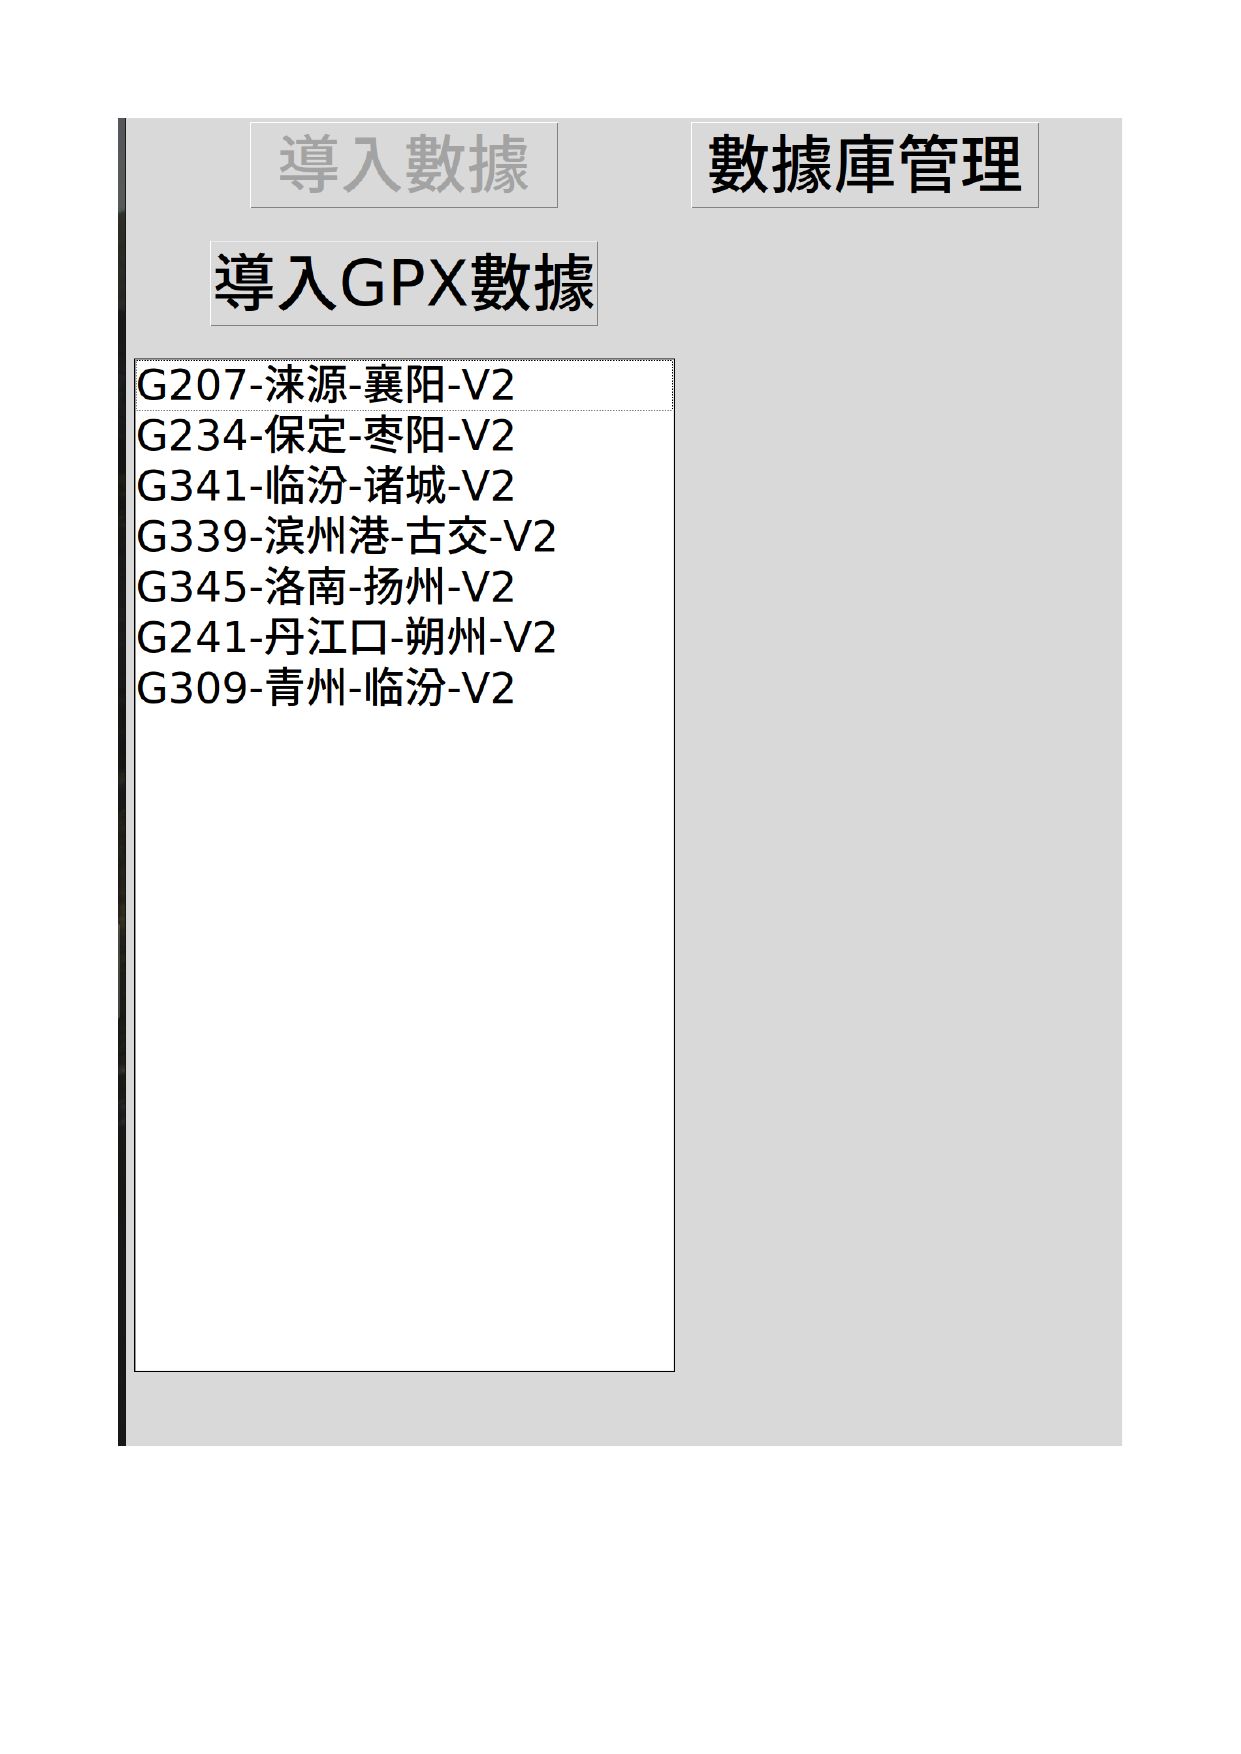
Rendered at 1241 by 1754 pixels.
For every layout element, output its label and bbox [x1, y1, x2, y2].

picture [118, 118, 1123, 1446]
